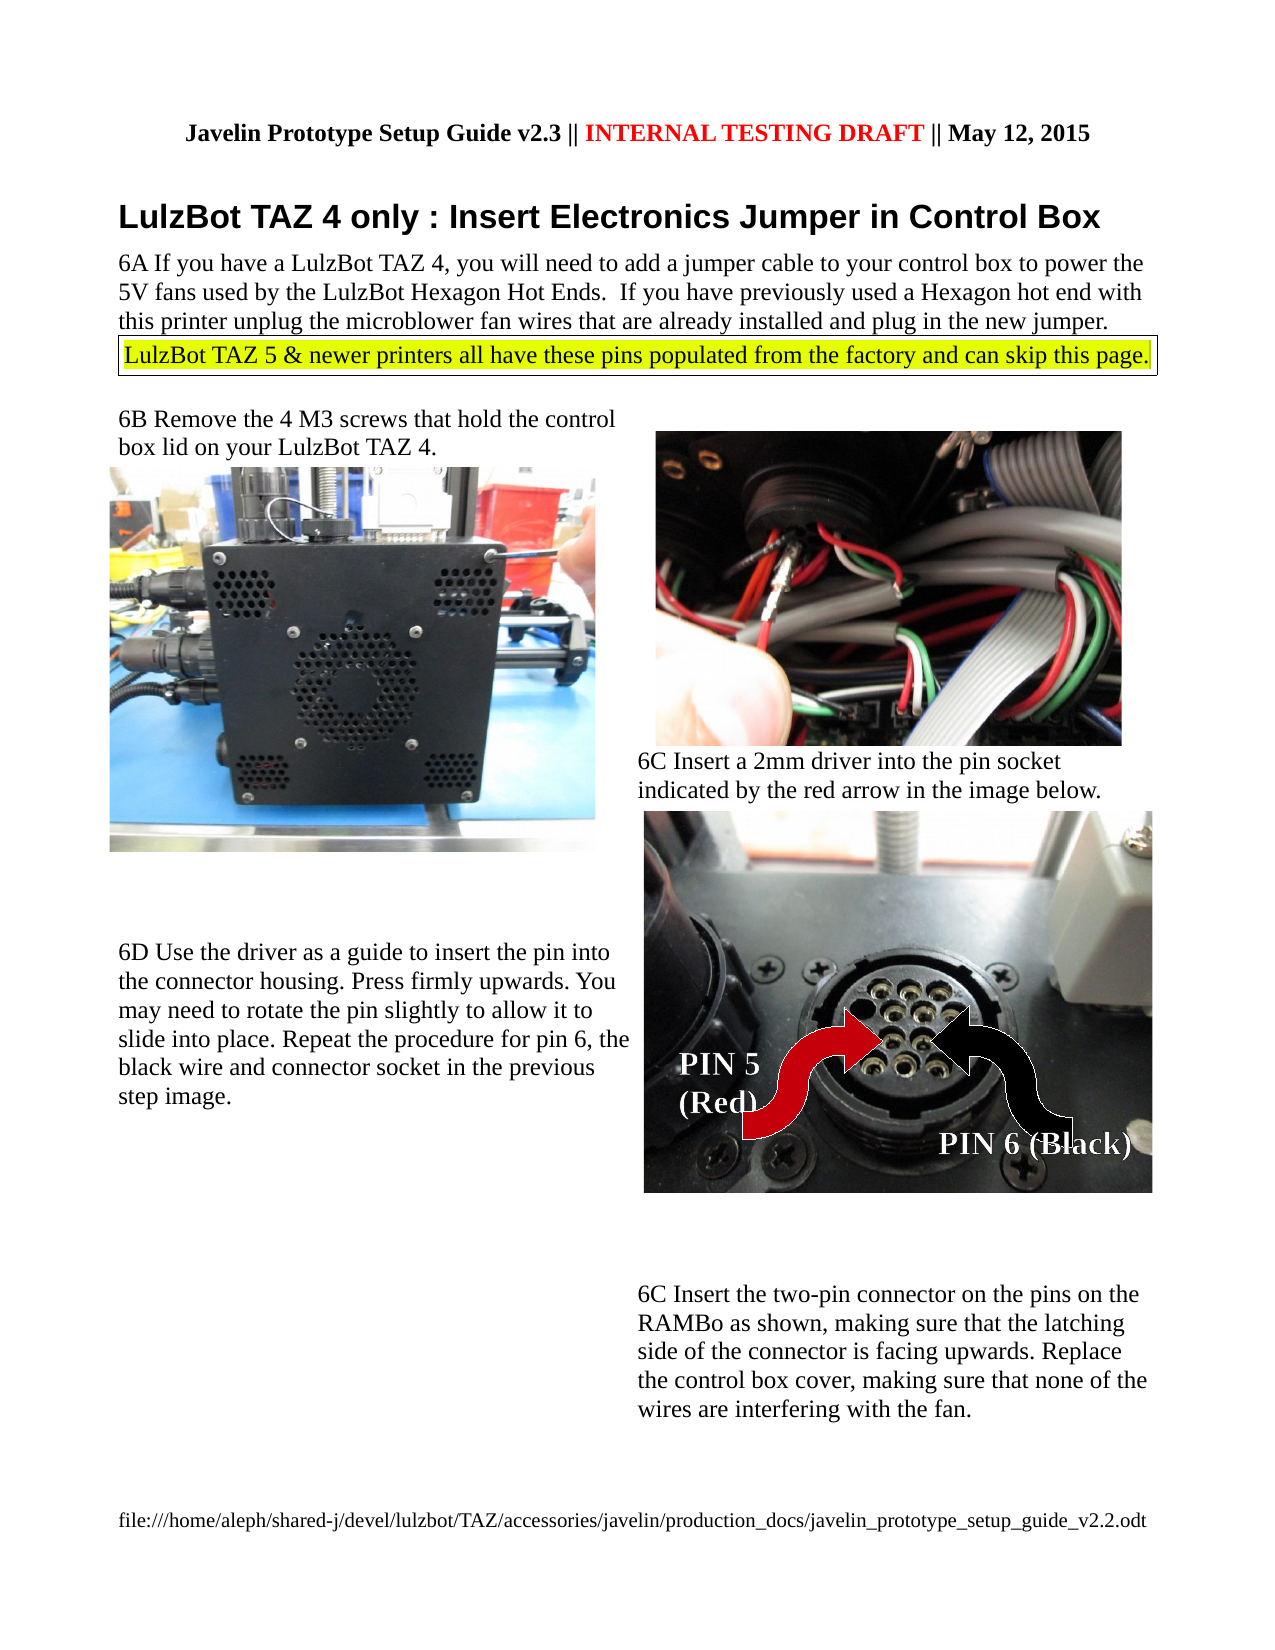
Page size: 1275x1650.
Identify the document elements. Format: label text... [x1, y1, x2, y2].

table_header LulzBot TAZ 5 & newer printers all have these pins populated from the factory and can skip this page. [119, 336, 1157, 375]
subtitle LulzBot TAZ 4 only : Insert Electronics Jumper in Control Box [118, 197, 1157, 236]
text 6D Use the driver as a guide to insert the pin into the connector housing. Press firmly upwards. You may need to rotate the pin slightly to allow it to slide into place. Repeat the procedure for pin 6, the black wire and connector socket in the previous step image. [118, 937, 637, 1110]
text 6A If you have a LulzBot TAZ 4, you will need to add a jumper cable to your control box to power the 5V fans used by the LulzBot Hexagon Hot Ends. If you have previously used a Hexagon hot end with this printer unplug the microblower fan wires that are already installed and plug in the new jumper. [118, 248, 1157, 334]
text 6C Insert a 2mm driver into the pin socket indicated by the red arrow in the image below. [637, 404, 1157, 803]
text 6C Insert the two-pin connector on the pins on the RAMBo as shown, making sure that the latching side of the connector is facing upwards. Replace the control box cover, making sure that none of the wires are interfering with the fan. [637, 1279, 1157, 1423]
picture [643, 811, 1153, 1193]
picture [655, 431, 1122, 746]
picture [109, 467, 596, 852]
text 6B Remove the 4 M3 screws that hold the control box lid on your LulzBot TAZ 4. [118, 404, 637, 461]
